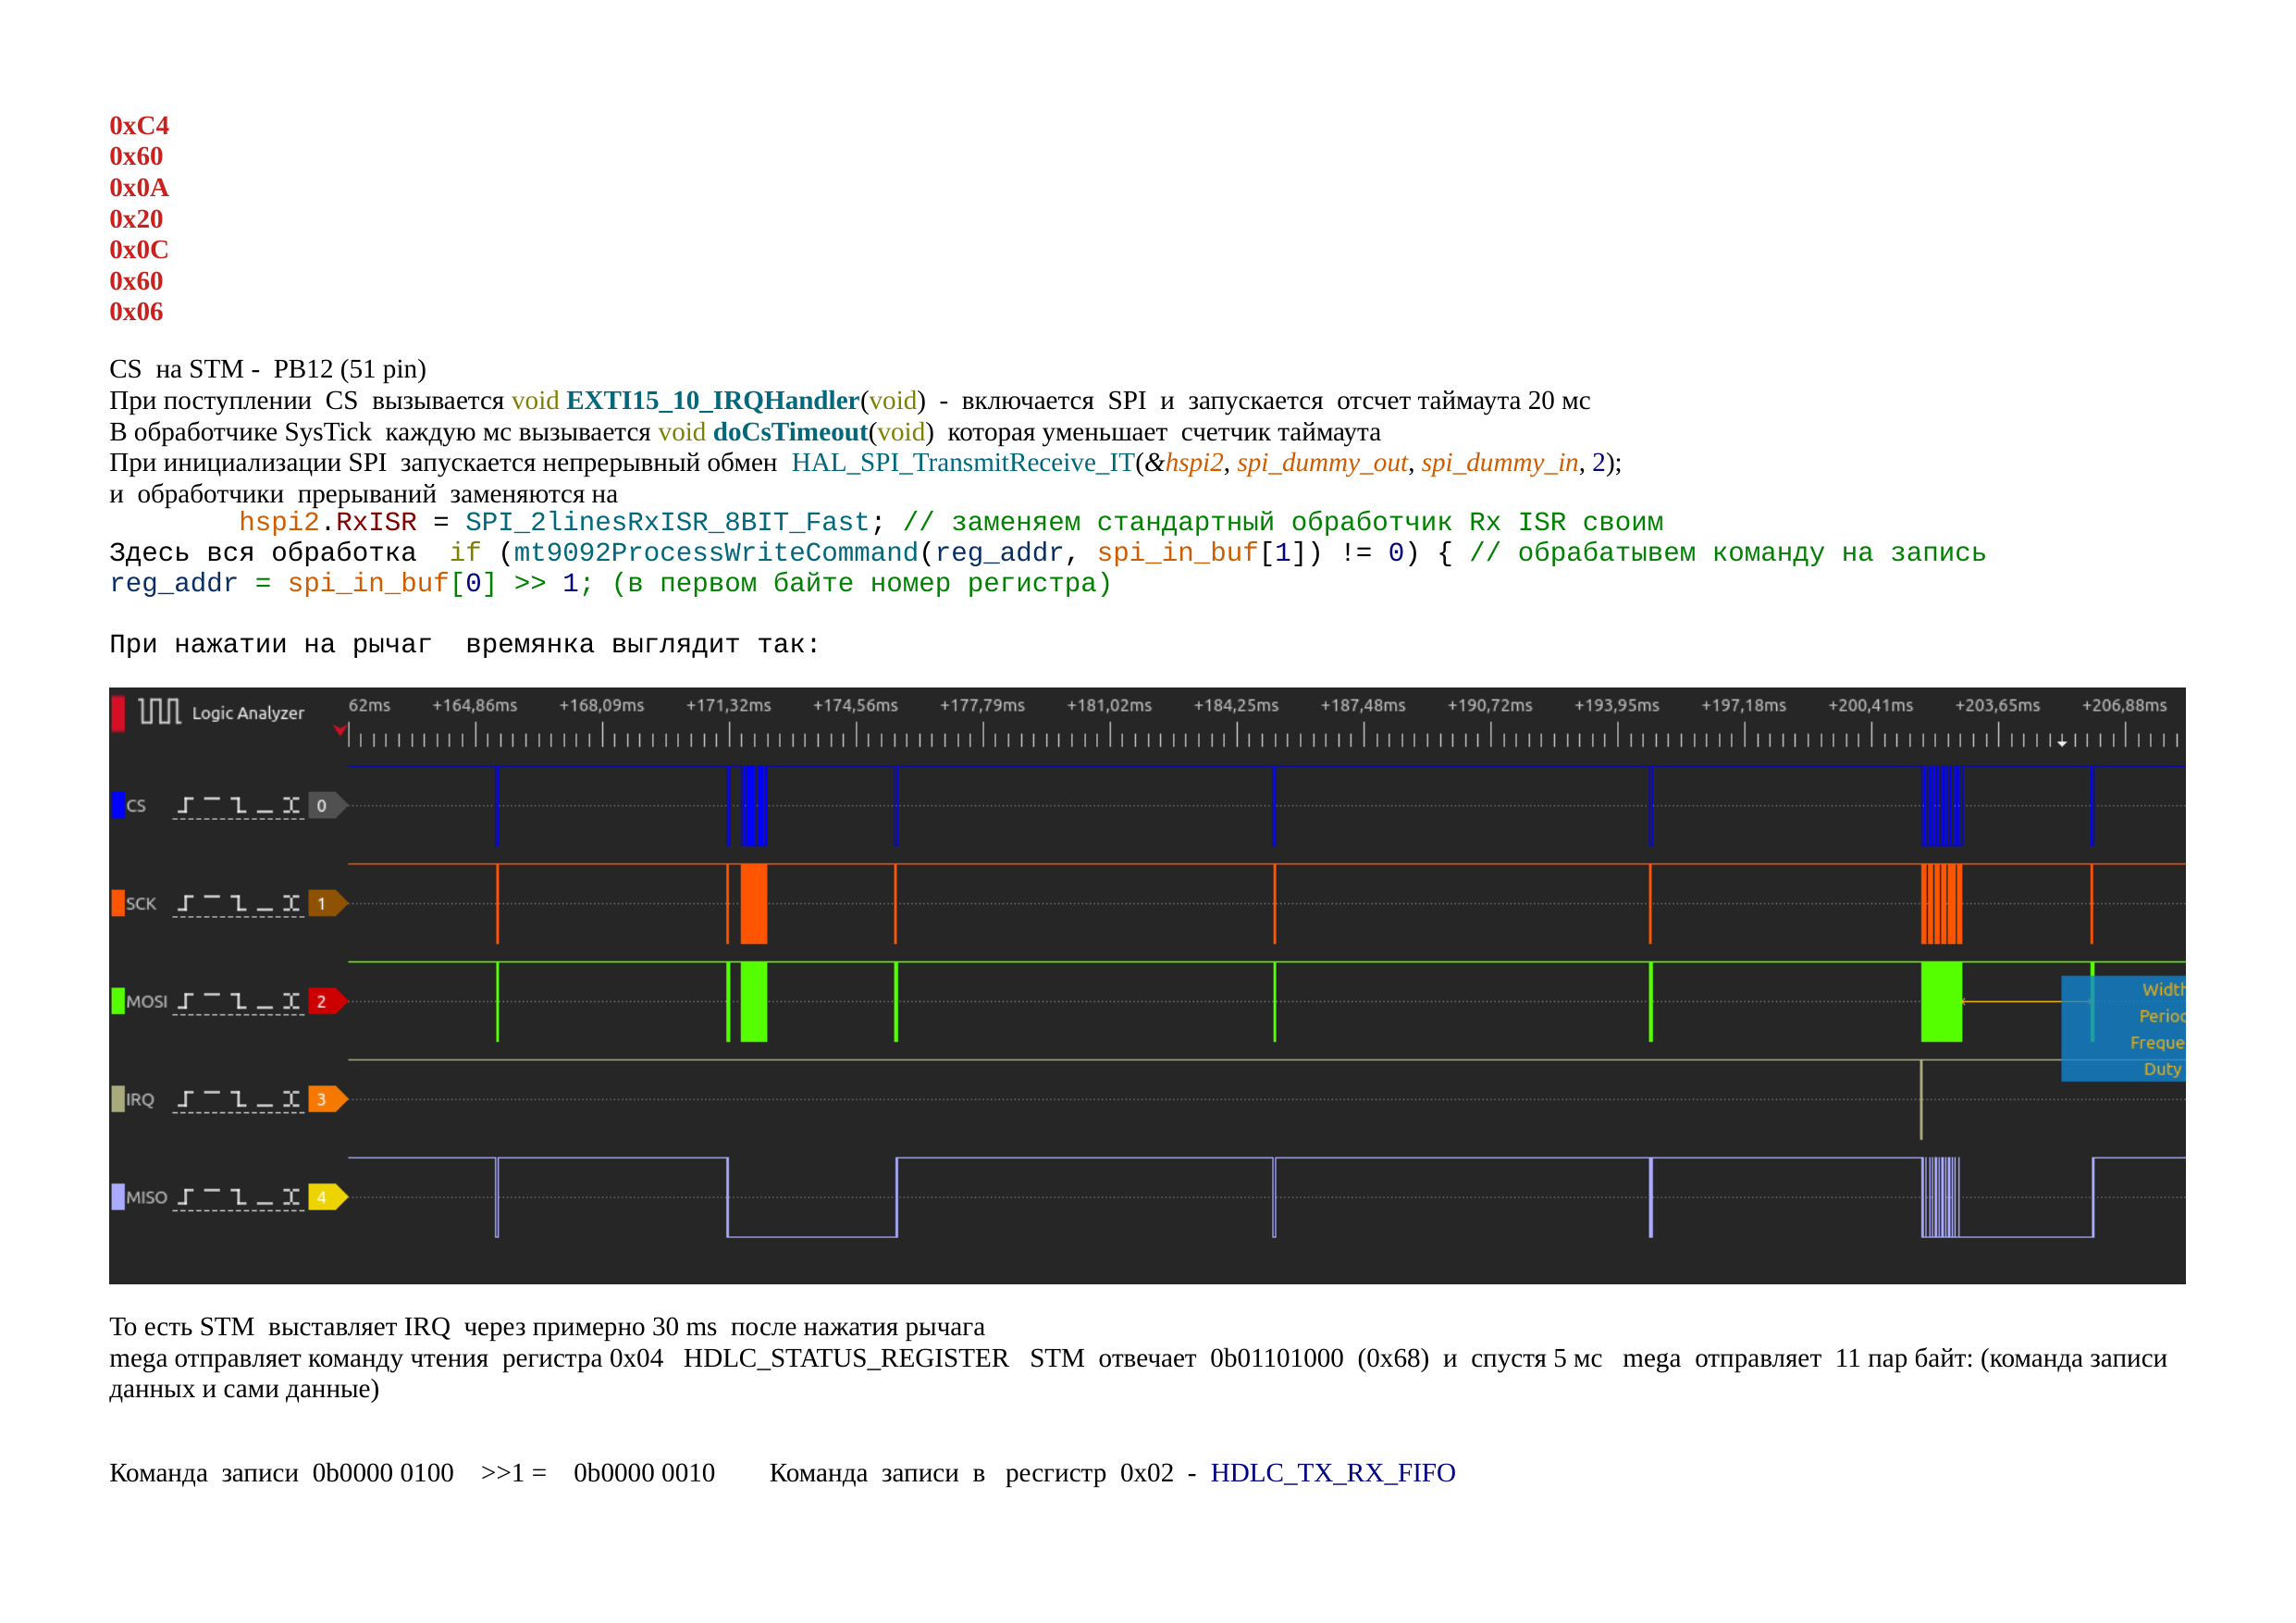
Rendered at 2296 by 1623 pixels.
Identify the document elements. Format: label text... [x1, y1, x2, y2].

text 0x20 [109, 203, 2186, 233]
text То есть STM выставляет IRQ через примерно 30 ms после нажатия рычага [109, 1310, 2186, 1342]
text В обработчике SysTick каждую мс вызывается void doCsTimeout(void) которая уменьшает счетчик таймаута [109, 415, 2186, 446]
text При поступлении CS вызывается void EXTI15_10_IRQHandler(void) - включается SPI и запускается отсчет таймаута 20 мс [109, 384, 2186, 415]
text 0x60 [109, 265, 2186, 295]
text При инициализации SPI запускается непрерывный обмен HAL_SPI_TransmitReceive_IT(&hspi2, spi_dummy_out, spi_dummy_in, 2); [109, 446, 2186, 477]
text 0x60 [109, 141, 2186, 171]
text CS на STM - PB12 (51 pin) [109, 353, 2186, 384]
picture [109, 688, 2186, 1284]
text Здесь вся обработка if (mt9092ProcessWriteCommand(reg_addr, spi_in_buf[1]) != 0) { // обрабатывем команду на запись [109, 539, 2186, 569]
text и обработчики прерываний заменяются на [109, 477, 2186, 508]
text hspi2.RxISR = SPI_2linesRxISR_8BIT_Fast; // заменяем стандартный обработчик Rx ISR своим [109, 508, 2186, 539]
text 0x0A [109, 171, 2186, 203]
text mega отправляет команду чтения регистра 0x04 HDLC_STATUS_REGISTER STM отвечает 0b01101000 (0x68) и спустя 5 мс mega отправляет 11 пар байт: (команда записи данных и сами данные) [109, 1342, 2186, 1404]
text reg_addr = spi_in_buf[0] >> 1; (в первом байте номер регистра) [109, 569, 2186, 600]
text При нажатии на рычаг времянка выглядит так: [109, 630, 2186, 661]
text 0xC4 [109, 109, 2186, 141]
text 0x0C [109, 233, 2186, 265]
text Команда записи 0b0000 0100 >>1 = 0b0000 0010 Команда записи в ресгистр 0x02 - HDLC_TX_RX_FIFO [109, 1456, 2186, 1488]
text 0x06 [109, 295, 2186, 327]
